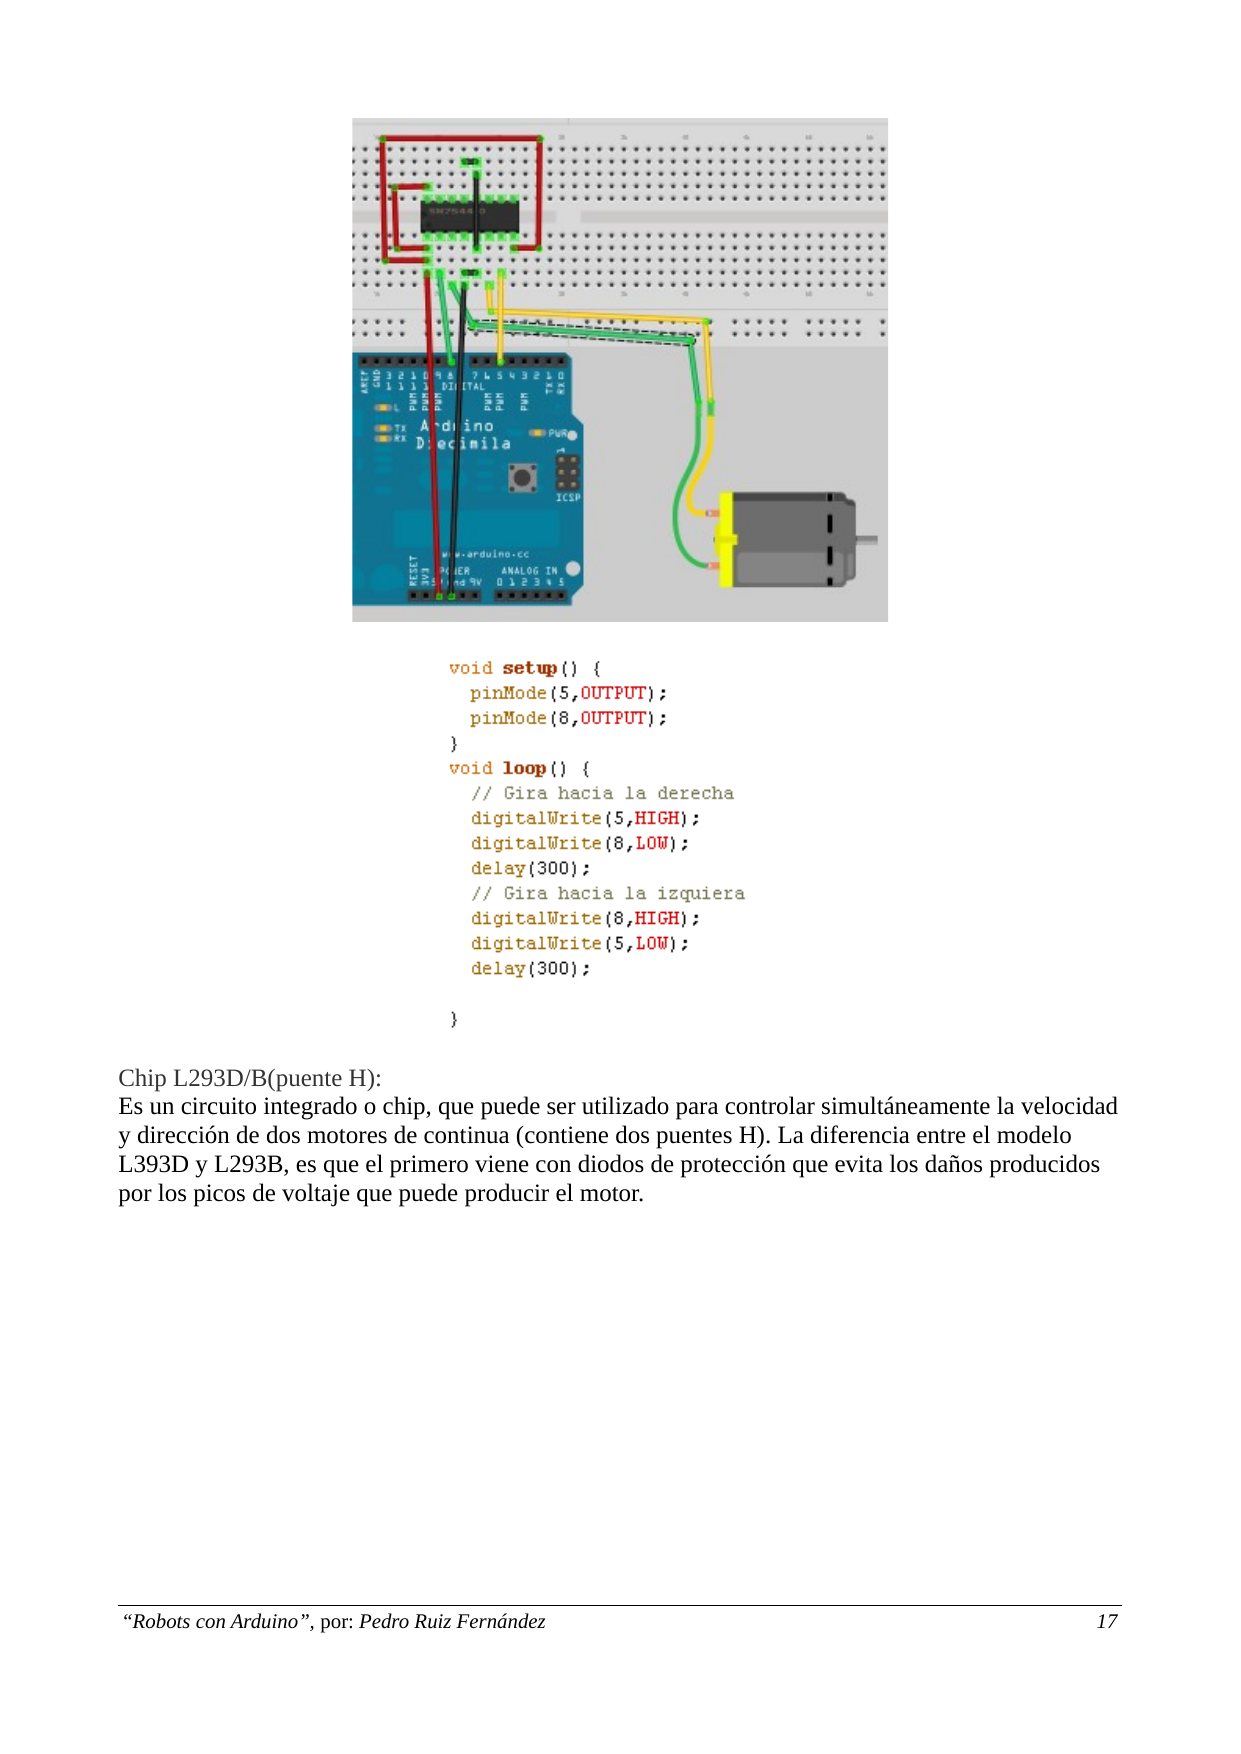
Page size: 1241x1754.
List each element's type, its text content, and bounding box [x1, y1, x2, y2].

picture [449, 660, 753, 1034]
text Es un circuito integrado o chip, que puede ser utilizado para controlar simultáneamente la velocidad y dirección de dos motores de continua (contiene dos puentes H). La diferencia entre el modelo L393D y L293B, es que el primero viene con diodos de protección que evita los daños producidos por los picos de voltaje que puede producir el motor. [118, 1091, 1122, 1206]
picture [352, 118, 889, 622]
text Chip L293D/B(puente H): [118, 1063, 1122, 1091]
